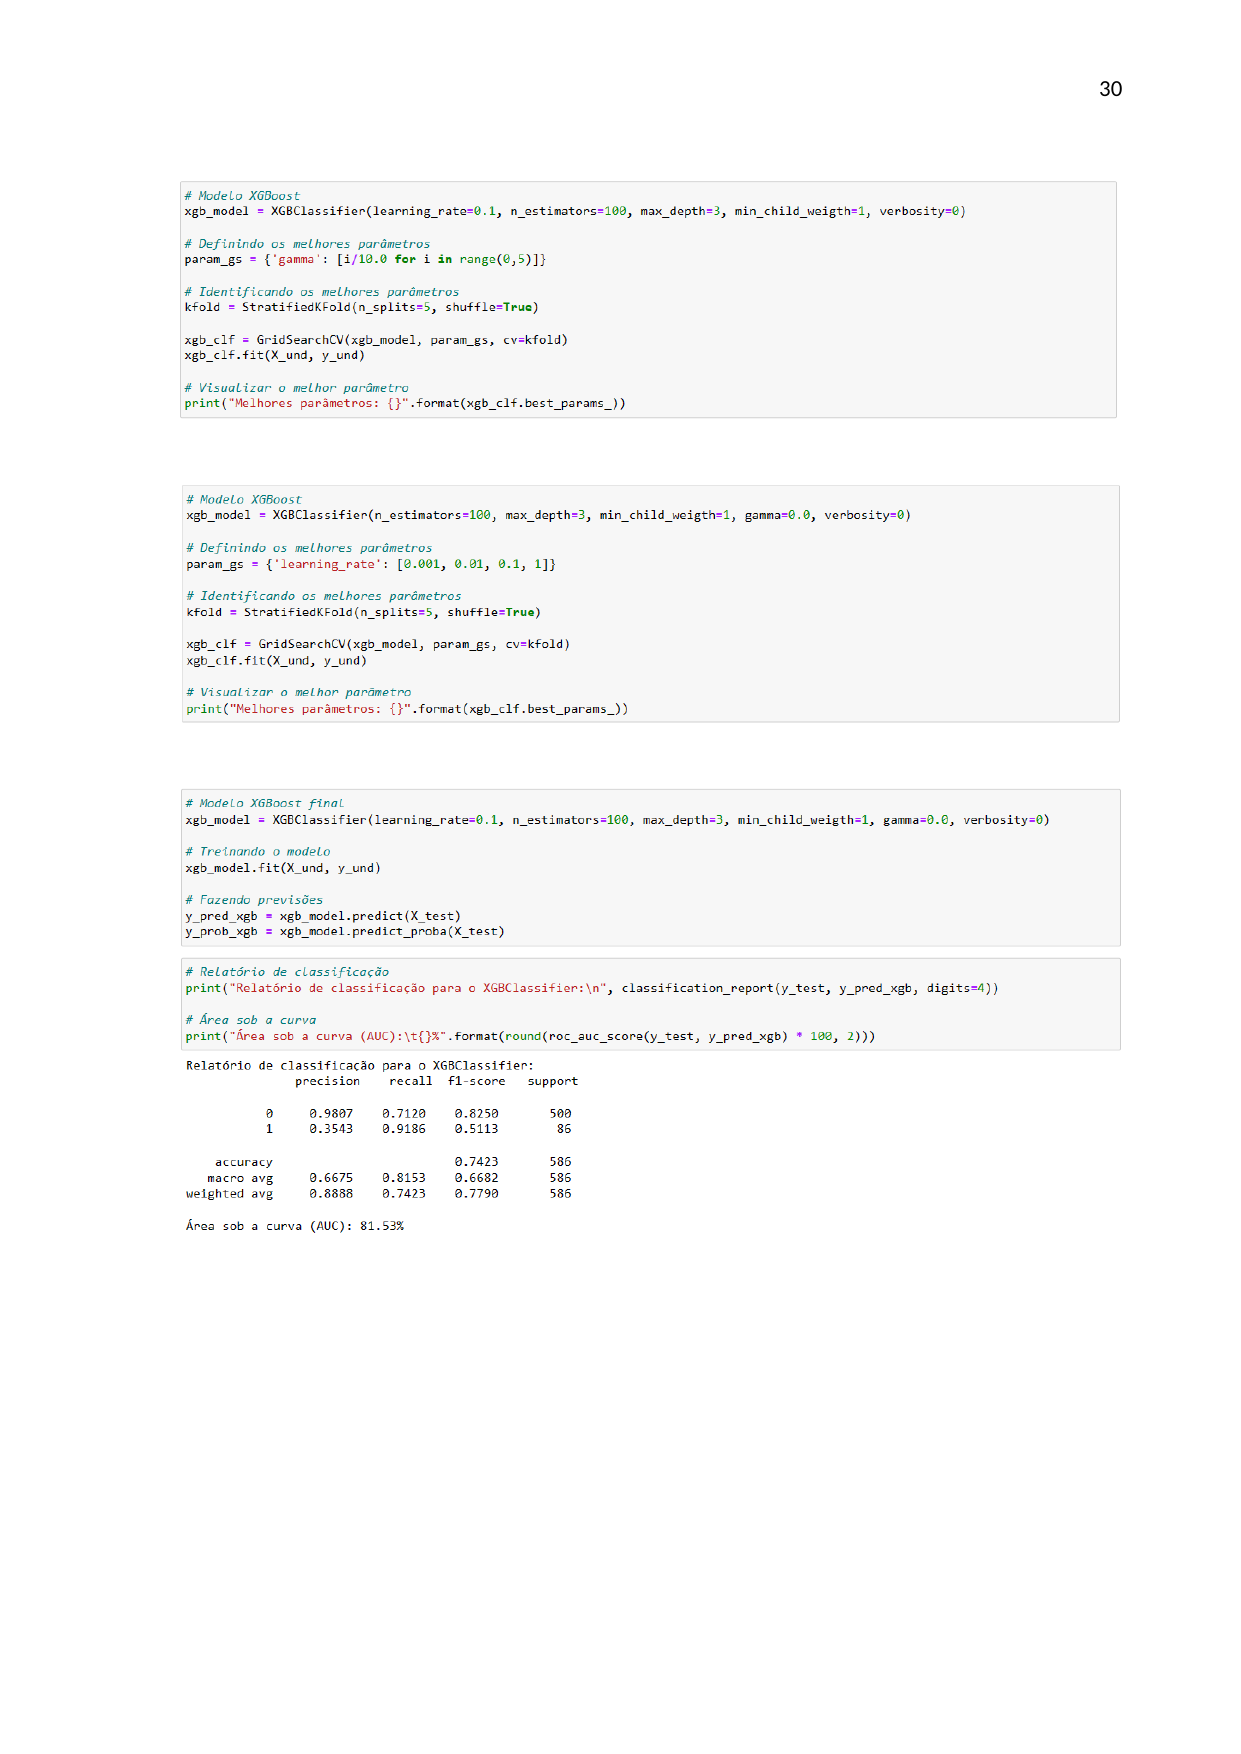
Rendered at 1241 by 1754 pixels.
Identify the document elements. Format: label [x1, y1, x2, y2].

picture [177, 177, 1123, 423]
picture [177, 479, 1123, 726]
picture [177, 782, 1123, 1240]
